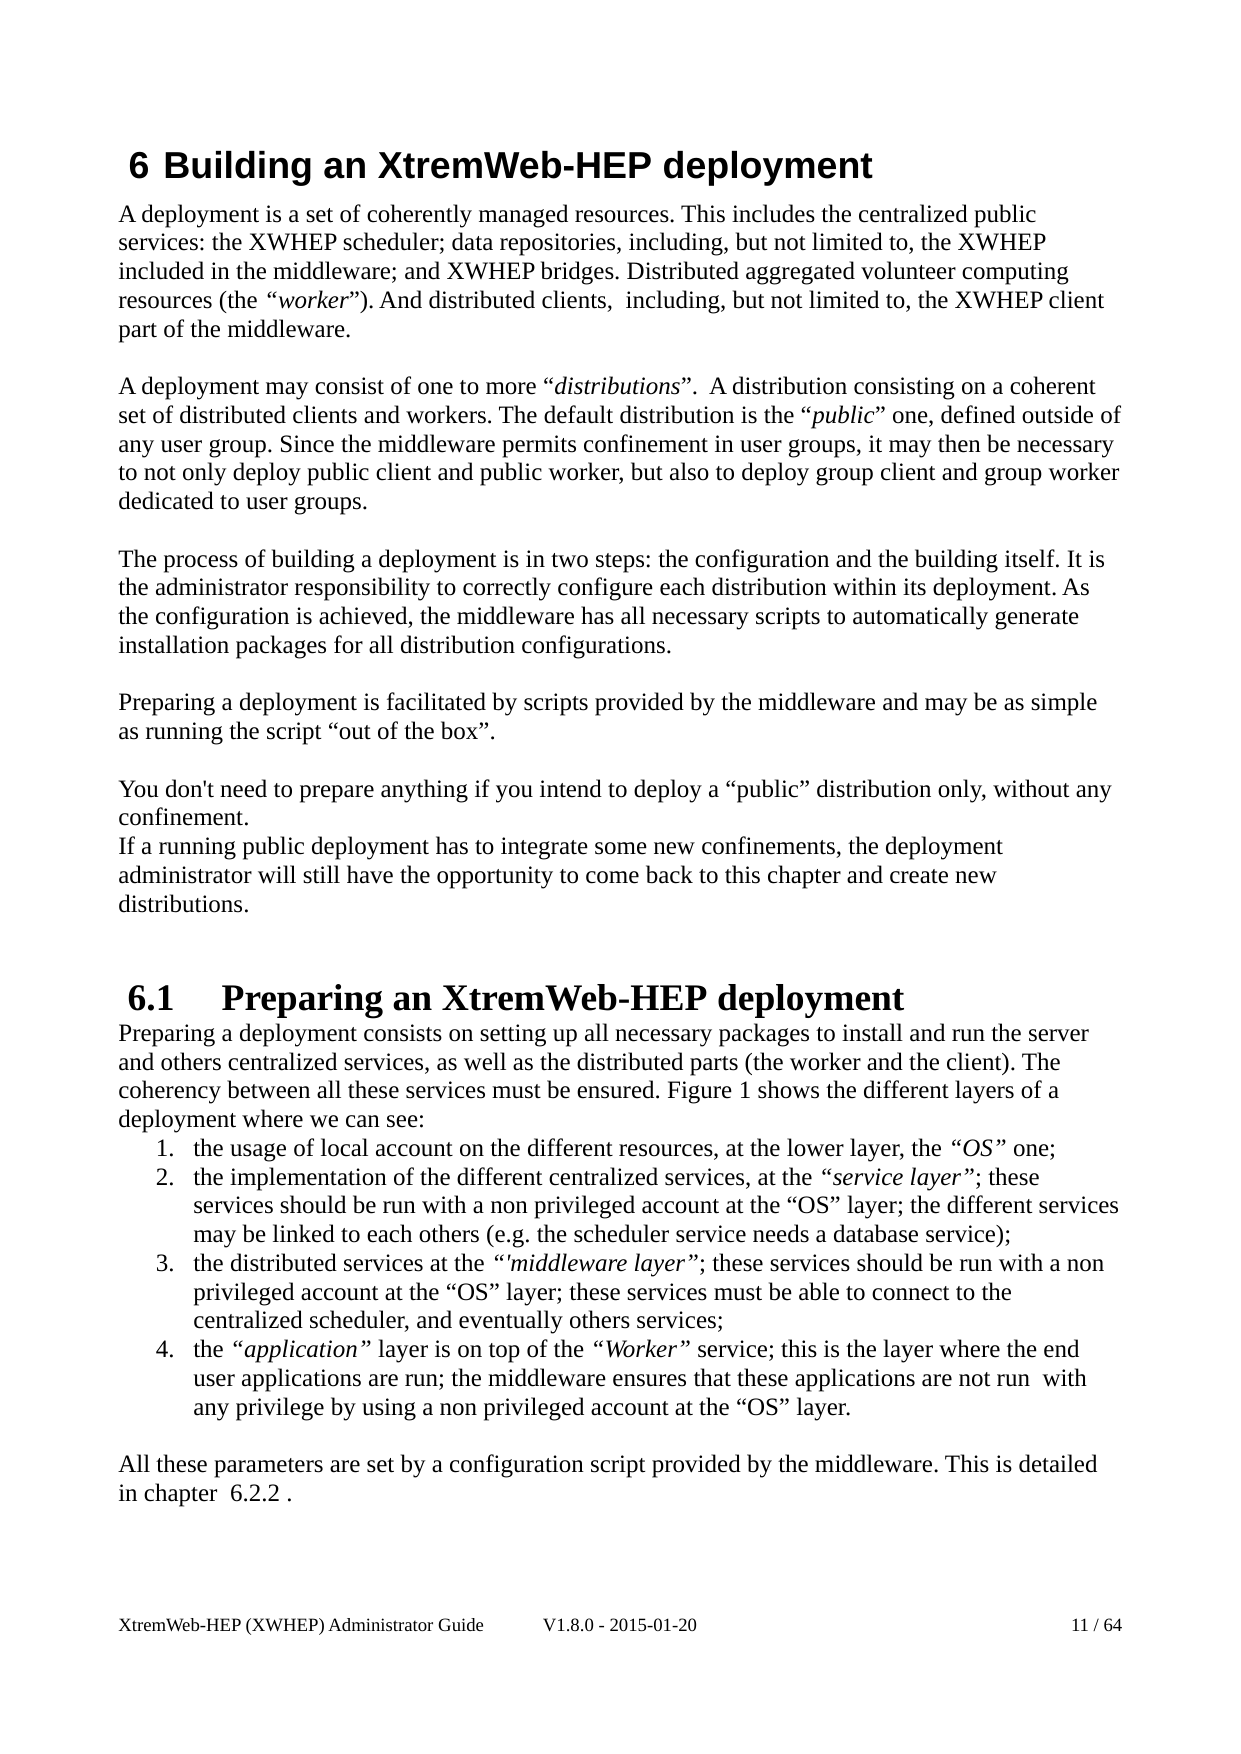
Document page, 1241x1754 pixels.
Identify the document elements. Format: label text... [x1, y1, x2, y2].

text A deployment may consist of one to more “distributions”. A distribution consisting on a coherent set of distributed clients and workers. The default distribution is the “public” one, defined outside of any user group. Since the middleware permits confinement in user groups, it may then be necessary to not only deploy public client and public worker, but also to deploy group client and group worker dedicated to user groups. [118, 371, 1122, 515]
list the distributed services at the “'middleware layer”; these services should be run with a non privileged account at the “OS” layer; these services must be able to connect to the centralized scheduler, and eventually others services; [156, 1248, 1122, 1334]
text You don't need to prepare anything if you intend to deploy a “public” distribution only, without any confinement. [118, 774, 1122, 831]
list the implementation of the different centralized services, at the “service layer”; these services should be run with a non privileged account at the “OS” layer; the different services may be linked to each others (e.g. the scheduler service needs a database service); [156, 1162, 1122, 1248]
text The process of building a deployment is in two steps: the configuration and the building itself. It is the administrator responsibility to correctly configure each distribution within its deployment. As the configuration is achieved, the middleware has all necessary scripts to automatically generate installation packages for all distribution configurations. [118, 544, 1122, 659]
subtitle Building an XtremWeb-HEP deployment [118, 143, 1122, 186]
text All these parameters are set by a configuration script provided by the middleware. This is detailed in chapter 6.2.2. [118, 1449, 1122, 1507]
subtitle Preparing an XtremWeb-HEP deployment [118, 975, 1122, 1018]
text Preparing a deployment is facilitated by scripts provided by the middleware and may be as simple as running the script “out of the box”. [118, 687, 1122, 745]
text Preparing a deployment consists on setting up all necessary packages to install and run the server and others centralized services, as well as the distributed parts (the worker and the client). The coherency between all these services must be ensured. Figure 1 shows the different layers of a deployment where we can see: [118, 1018, 1122, 1133]
list the “application” layer is on top of the “Worker” service; this is the layer where the end user applications are run; the middleware ensures that these applications are not run with any privilege by using a non privileged account at the “OS” layer. [156, 1334, 1122, 1421]
text If a running public deployment has to integrate some new confinements, the deployment administrator will still have the opportunity to come back to this chapter and create new distributions. [118, 831, 1122, 917]
list the usage of local account on the different resources, at the lower layer, the “OS” one; [156, 1133, 1122, 1162]
text A deployment is a set of coherently managed resources. This includes the centralized public services: the XWHEP scheduler; data repositories, including, but not limited to, the XWHEP included in the middleware; and XWHEP bridges. Distributed aggregated volunteer computing resources (the “worker”). And distributed clients, including, but not limited to, the XWHEP client part of the middleware. [118, 199, 1122, 342]
